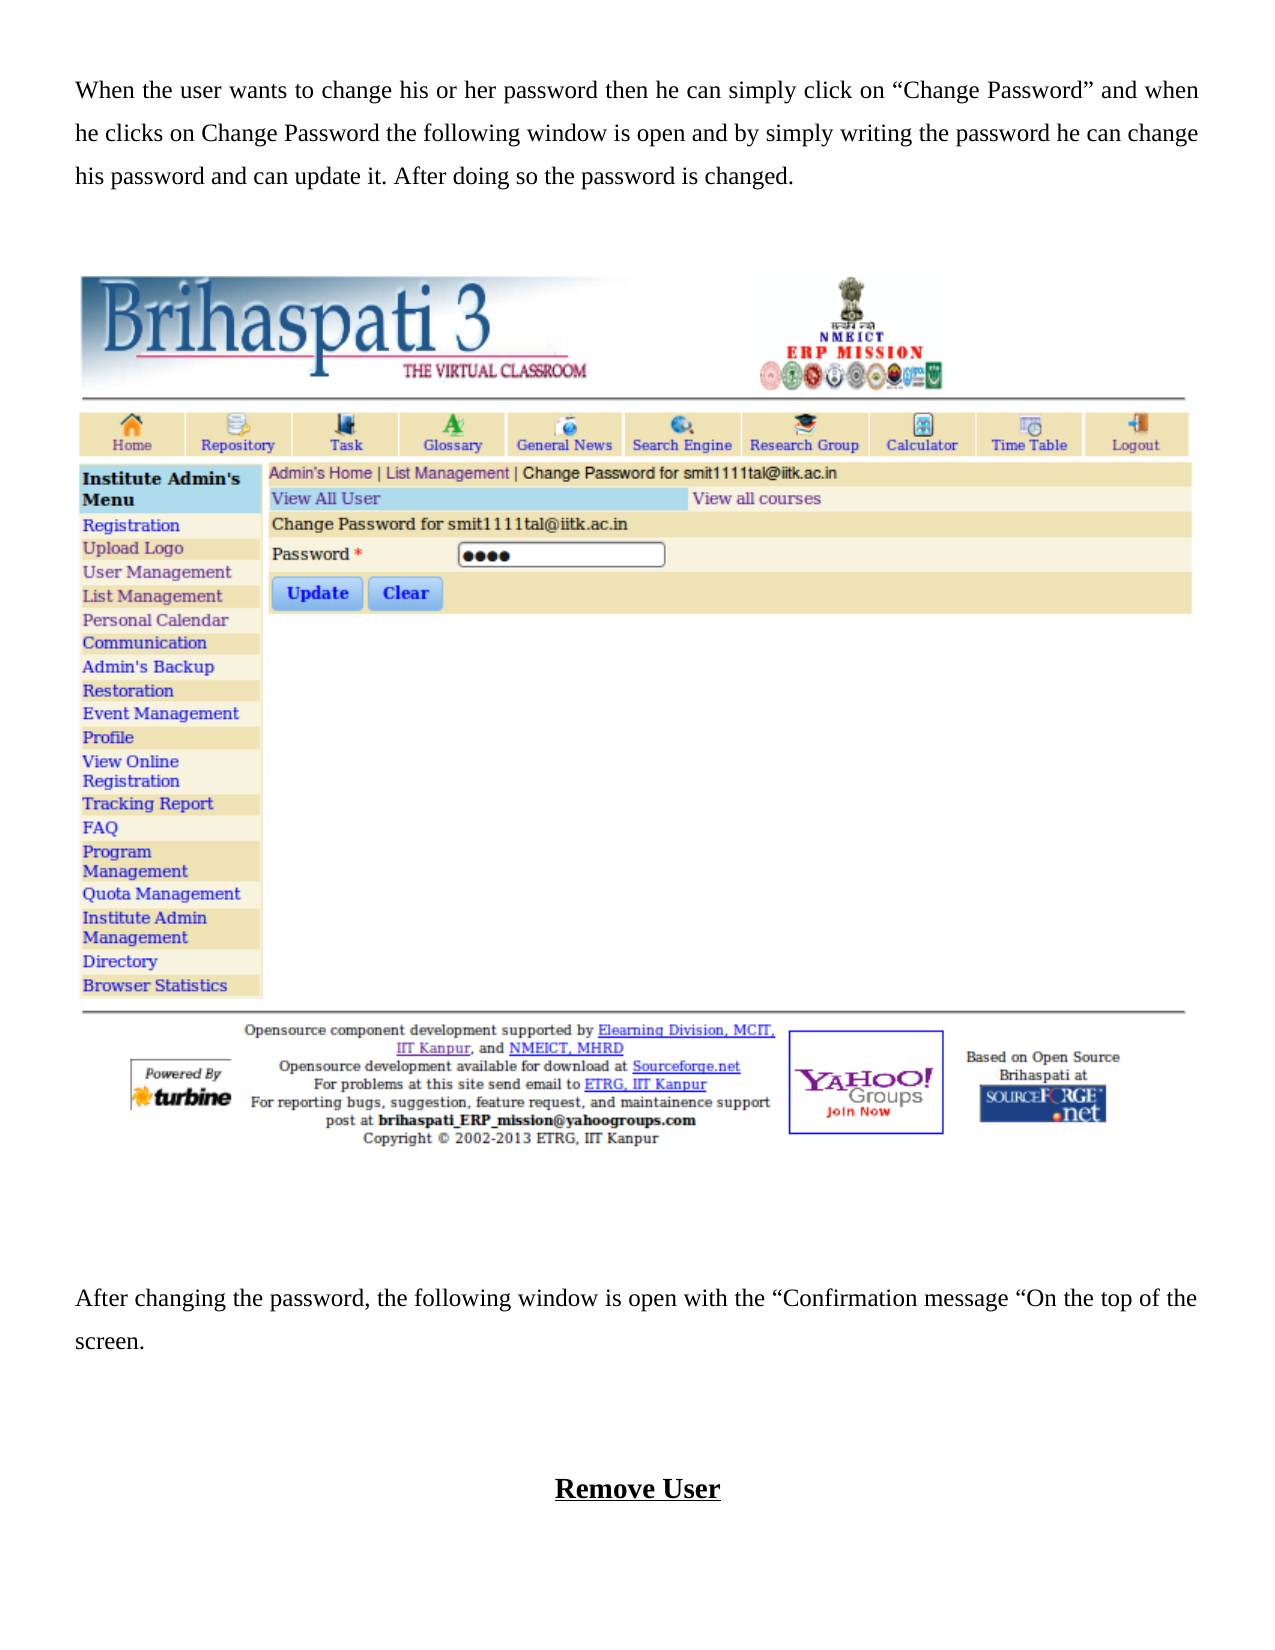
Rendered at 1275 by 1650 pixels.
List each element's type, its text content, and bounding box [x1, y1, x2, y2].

text Remove User [75, 1471, 1200, 1504]
text After changing the password, the following window is open with the “Confirmation message “On the top of the screen. [75, 1283, 1200, 1355]
picture [75, 276, 1200, 1169]
text When the user wants to change his or her password then he can simply click on “Change Password” and when he clicks on Change Password the following window is open and by simply writing the password he can change his password and can update it. After doing so the password is changed. [75, 75, 1200, 190]
